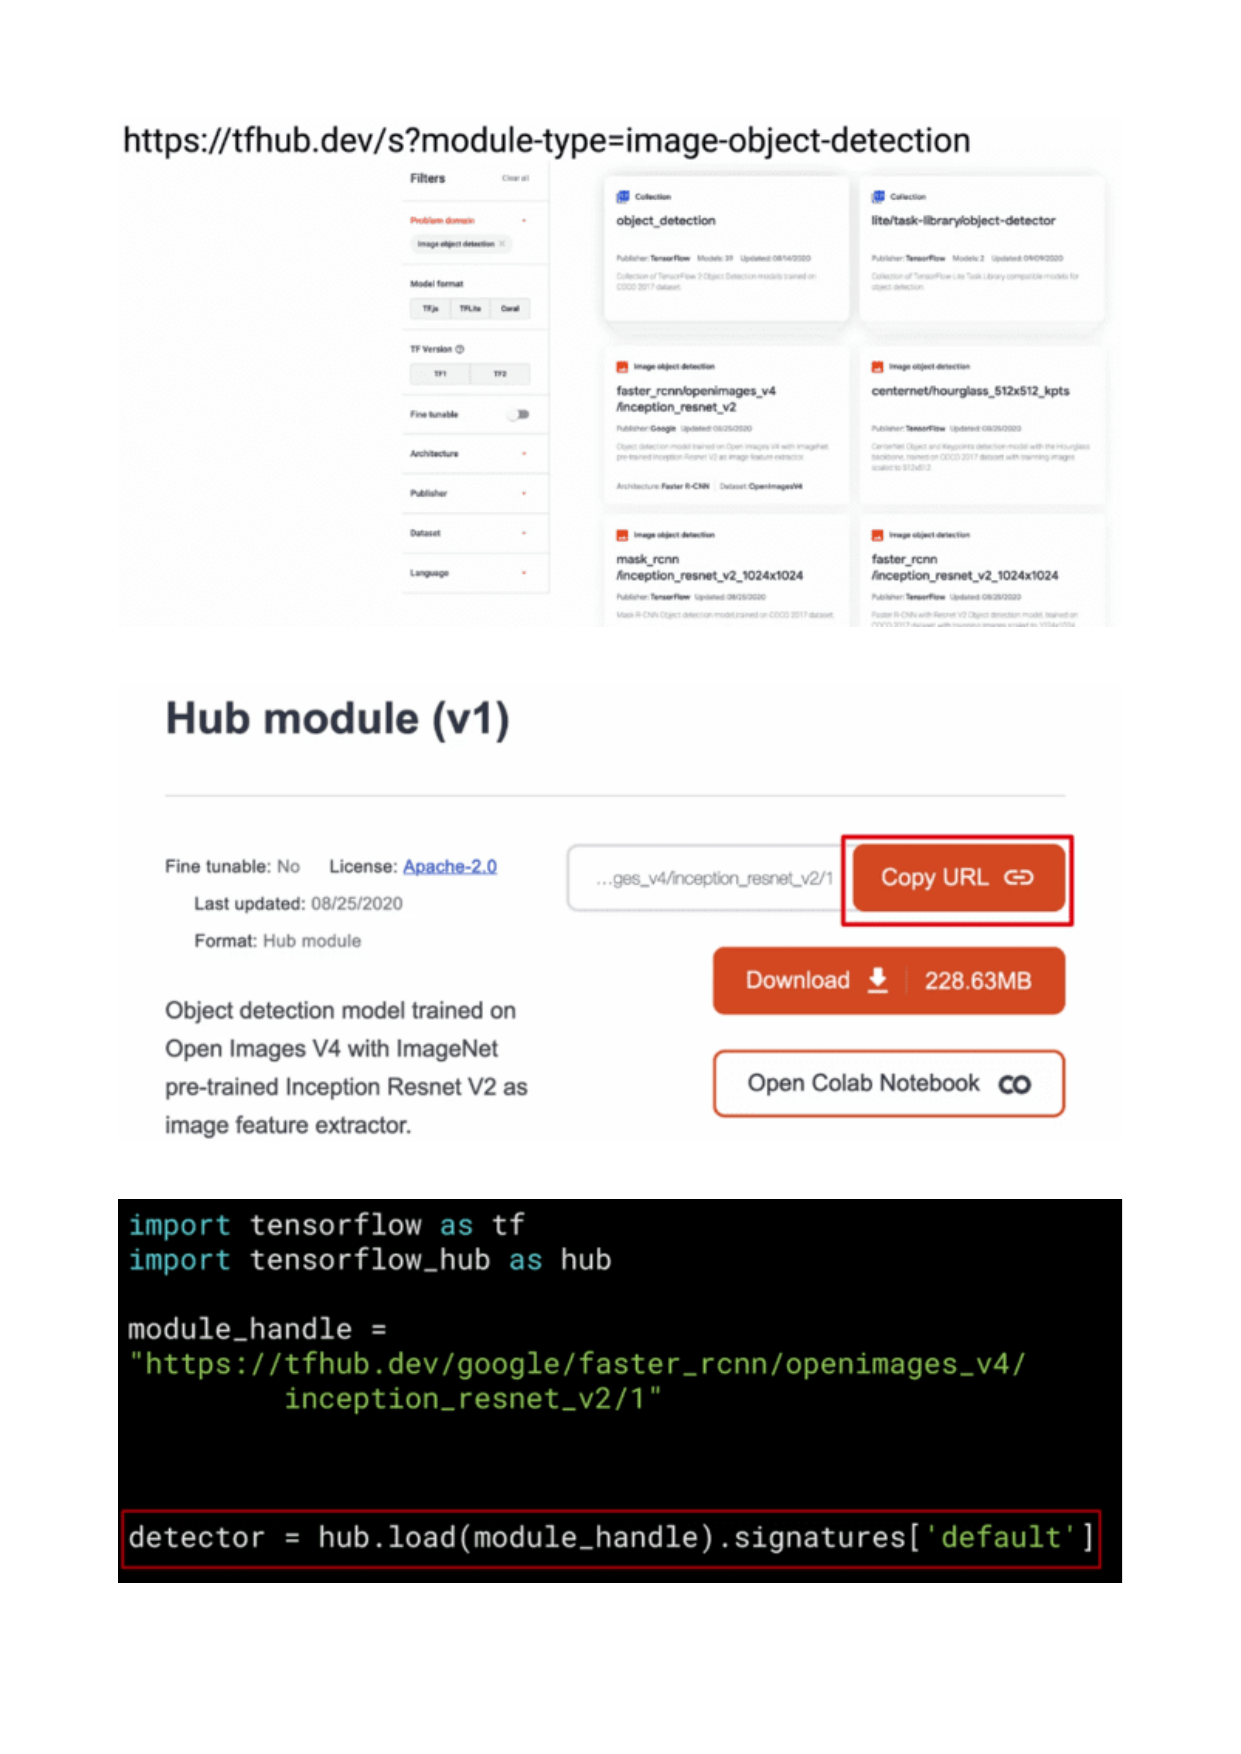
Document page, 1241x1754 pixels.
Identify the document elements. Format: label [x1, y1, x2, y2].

picture [118, 118, 1123, 627]
picture [118, 1199, 1123, 1583]
picture [118, 684, 1123, 1142]
